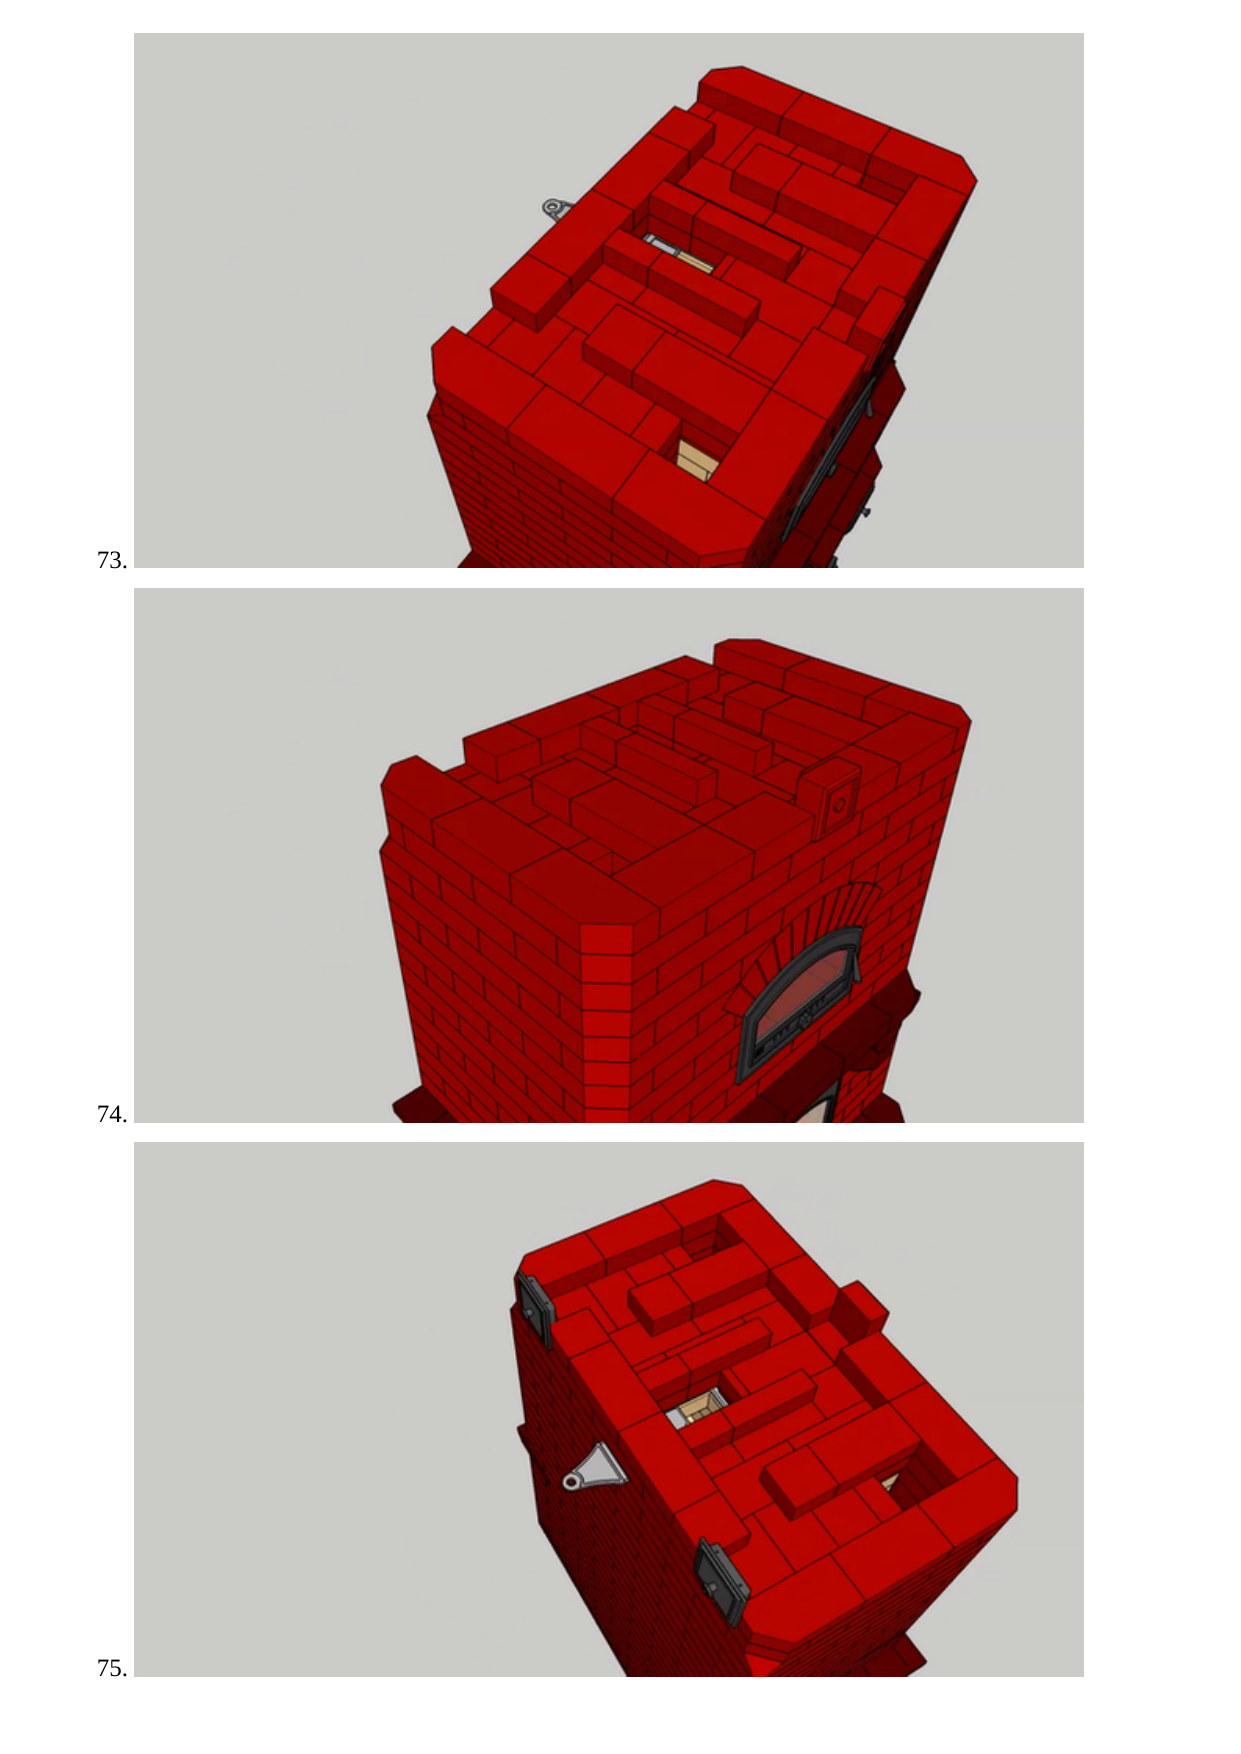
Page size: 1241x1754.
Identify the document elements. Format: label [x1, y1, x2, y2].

picture [134, 588, 1084, 1123]
picture [134, 33, 1084, 568]
picture [134, 1142, 1084, 1677]
